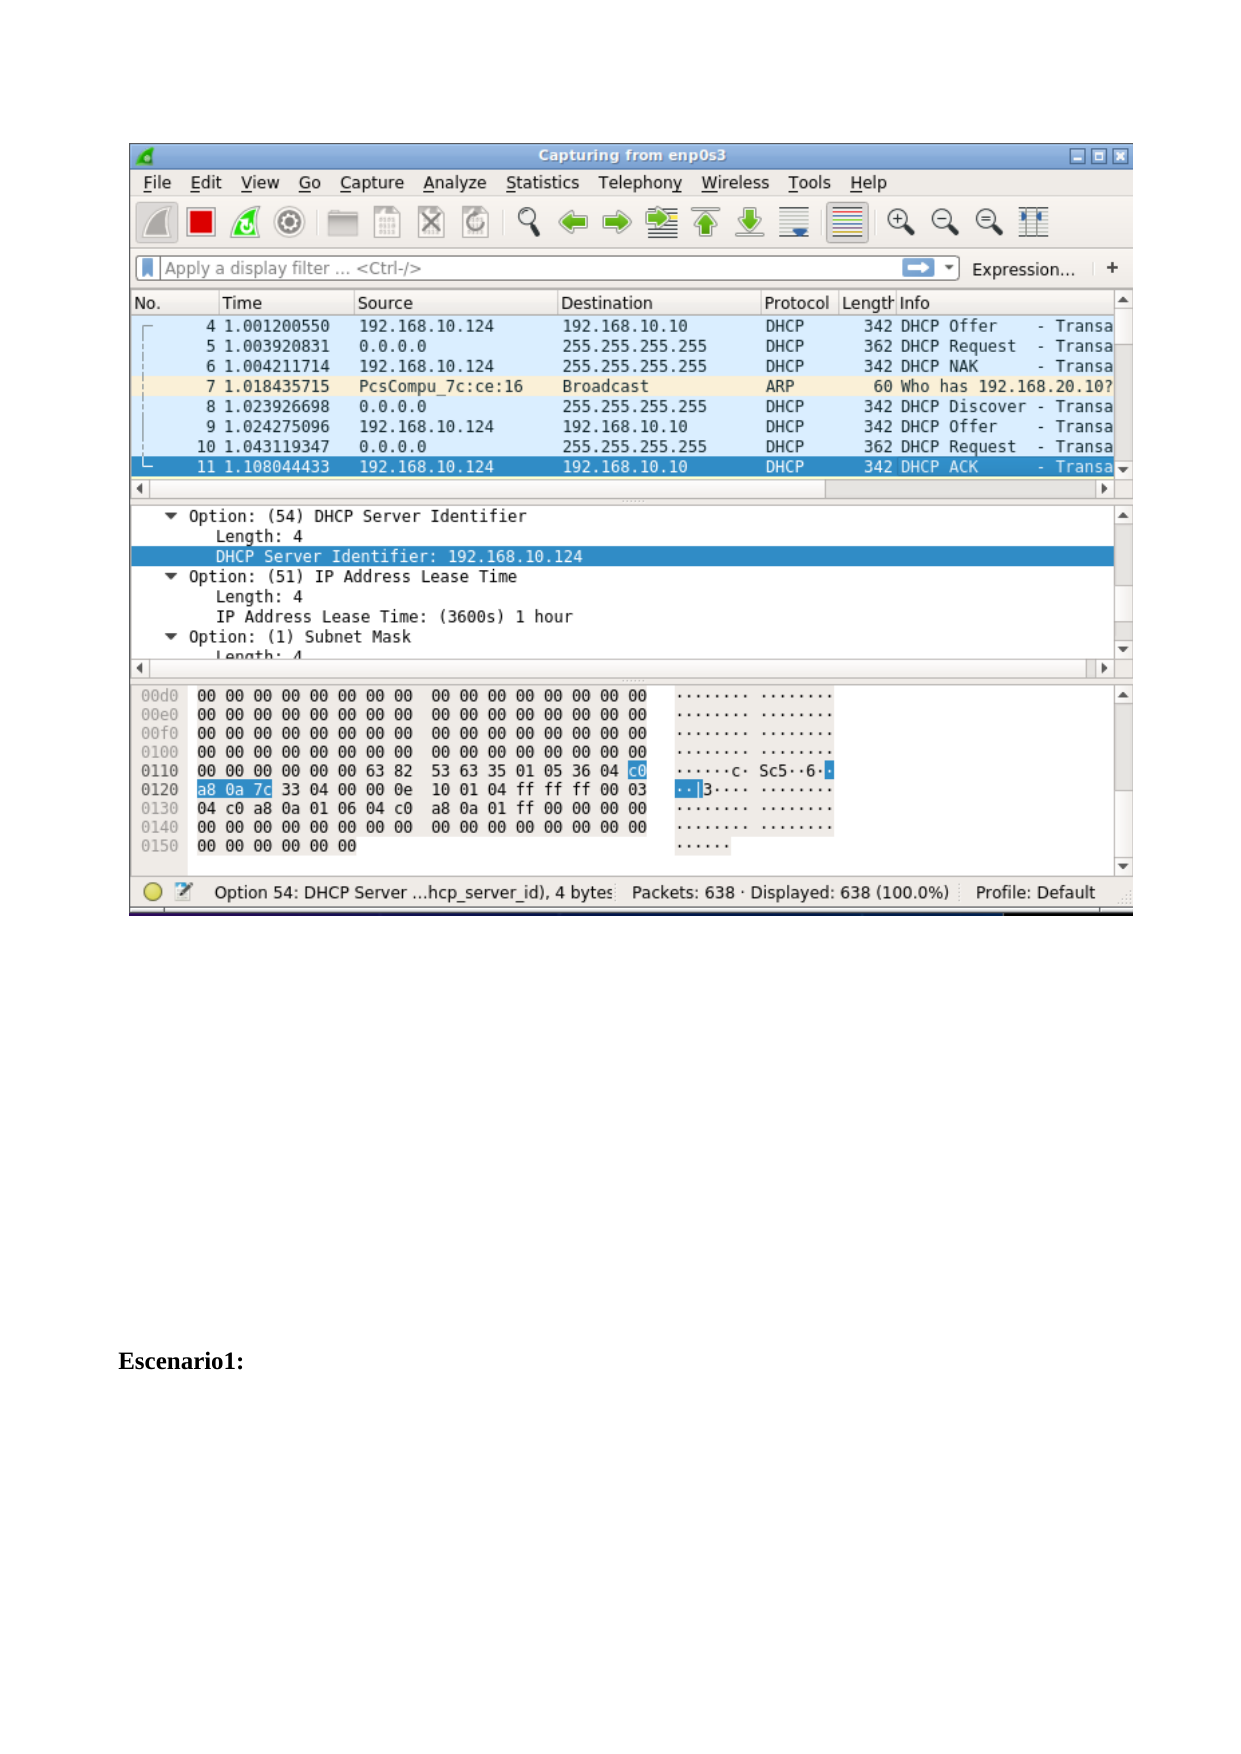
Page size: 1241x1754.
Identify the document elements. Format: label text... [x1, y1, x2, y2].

picture [129, 143, 1133, 916]
text Escenario1: [118, 1346, 1122, 1375]
